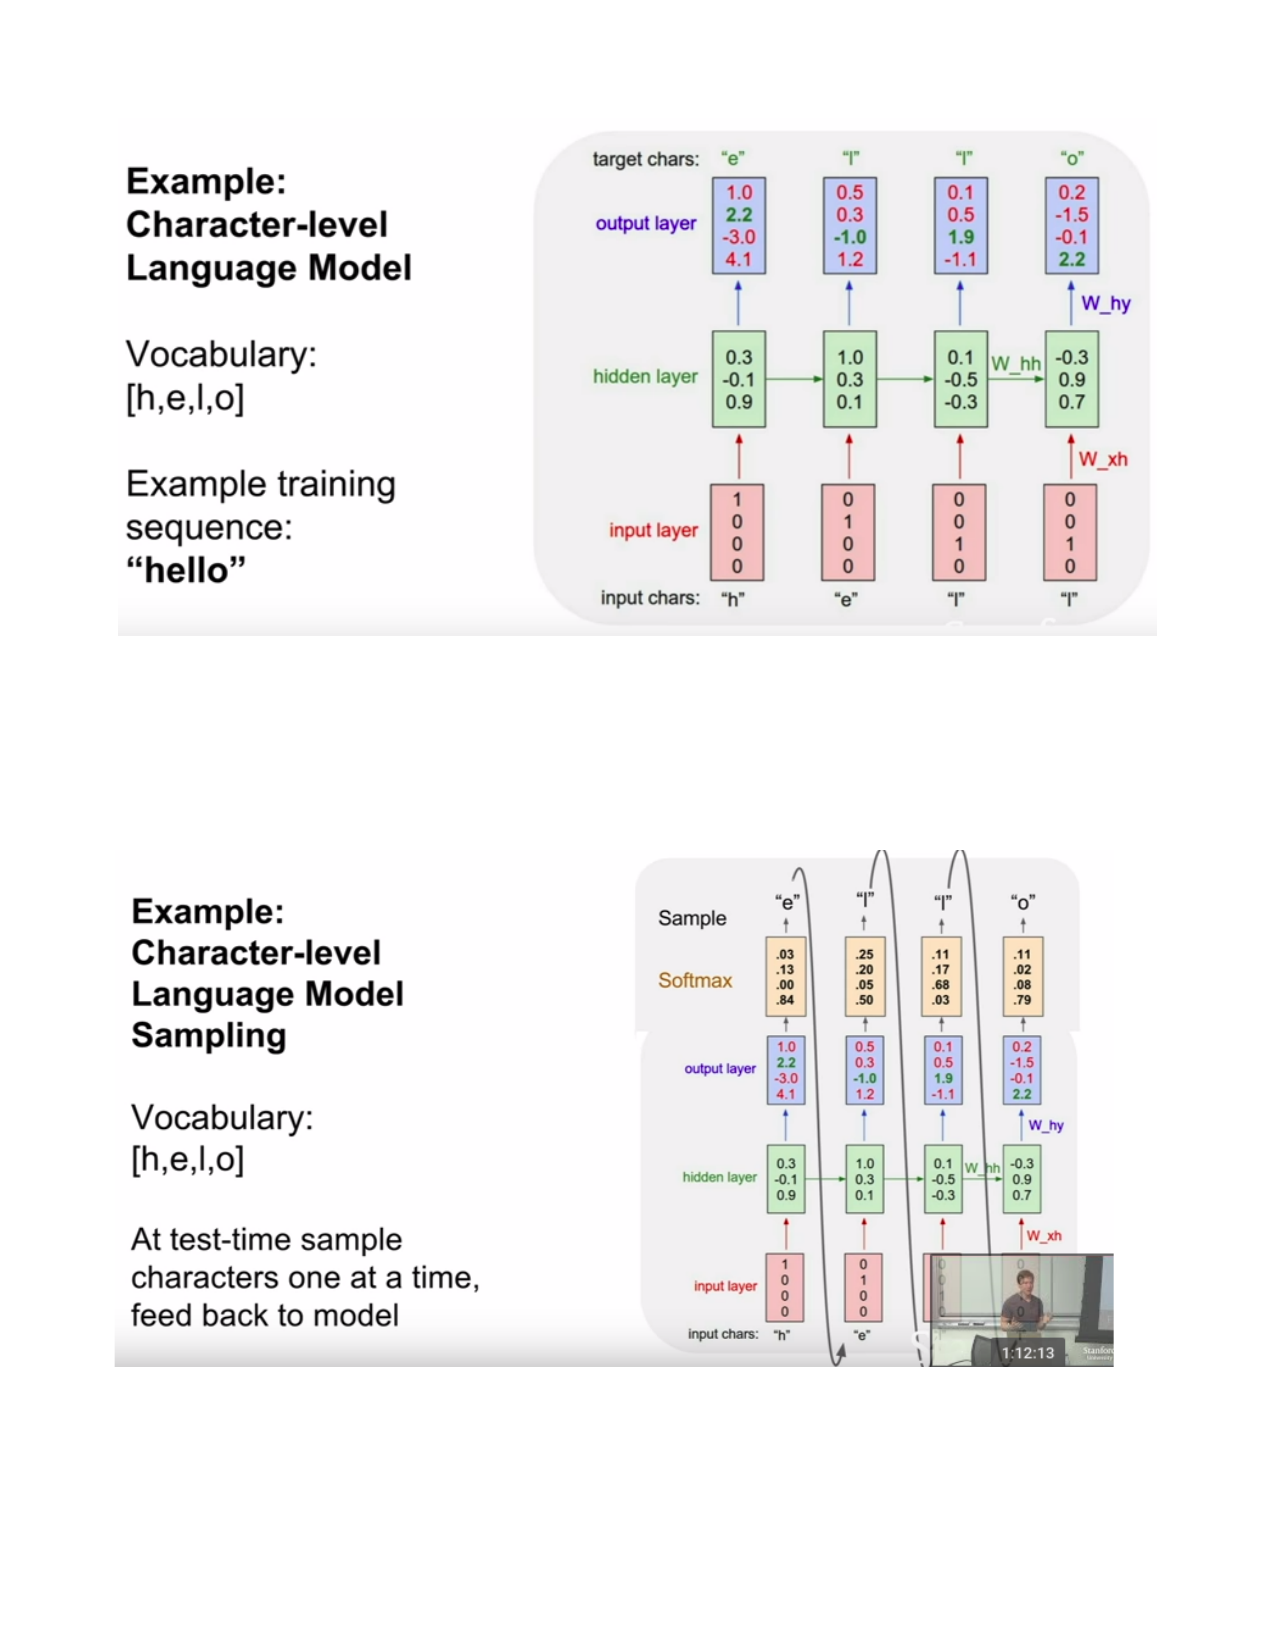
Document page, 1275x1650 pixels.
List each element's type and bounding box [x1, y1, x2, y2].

picture [114, 850, 1114, 1367]
picture [118, 118, 1157, 636]
